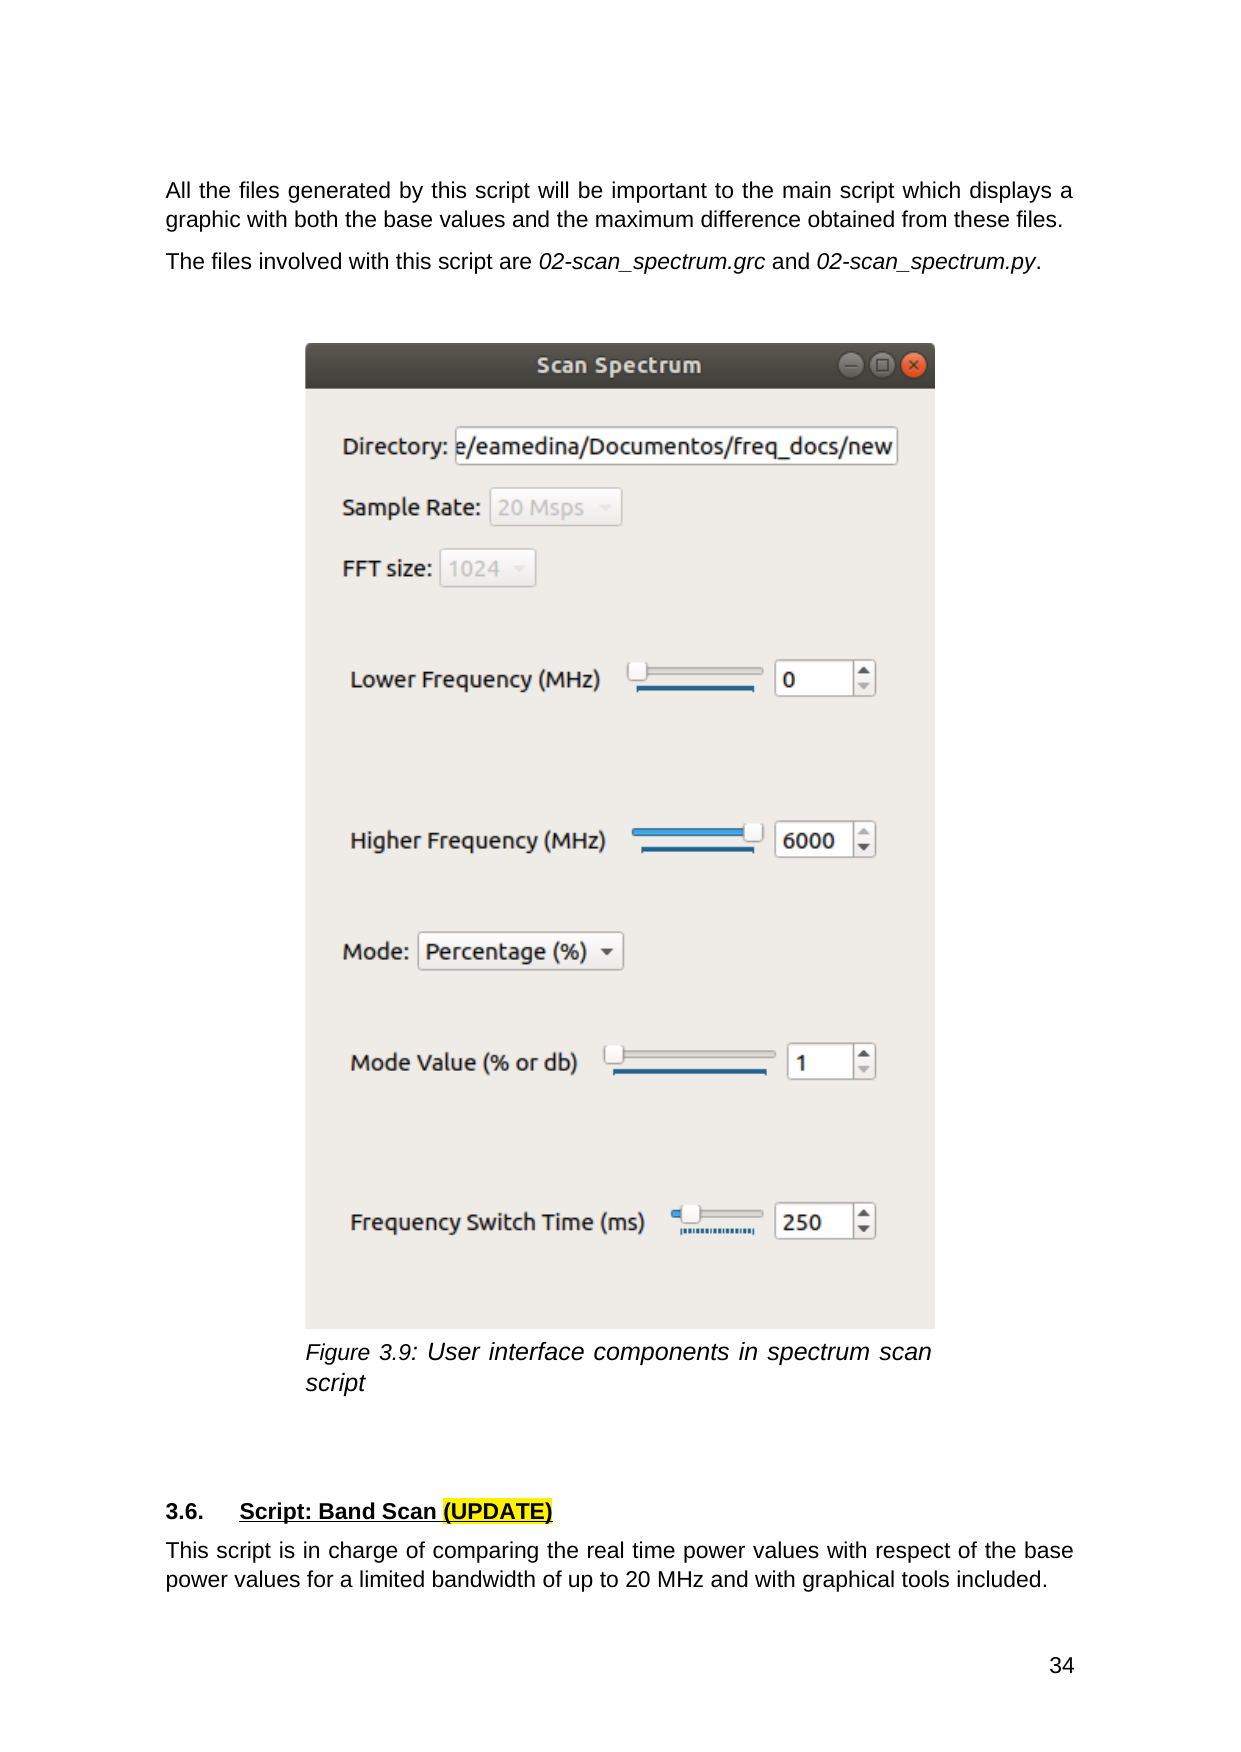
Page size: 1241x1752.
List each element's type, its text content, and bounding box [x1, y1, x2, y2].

text All the files generated by this script will be important to the main script which displays a graphic with both the base values and the maximum difference obtained from these files. [165, 177, 1075, 232]
subtitle Script: Band Scan (UPDATE) [165, 1495, 1075, 1524]
text This script is in charge of comparing the real time power values with respect of the base power values for a limited bandwidth of up to 20 MHz and with graphical tools included. [165, 1537, 1075, 1592]
picture [305, 343, 935, 1329]
text Figure 3.9: User interface components in spectrum scan script [305, 1329, 935, 1397]
text The files involved with this script are 02-scan_spectrum.grc and 02-scan_spectrum.py. [165, 248, 1075, 274]
